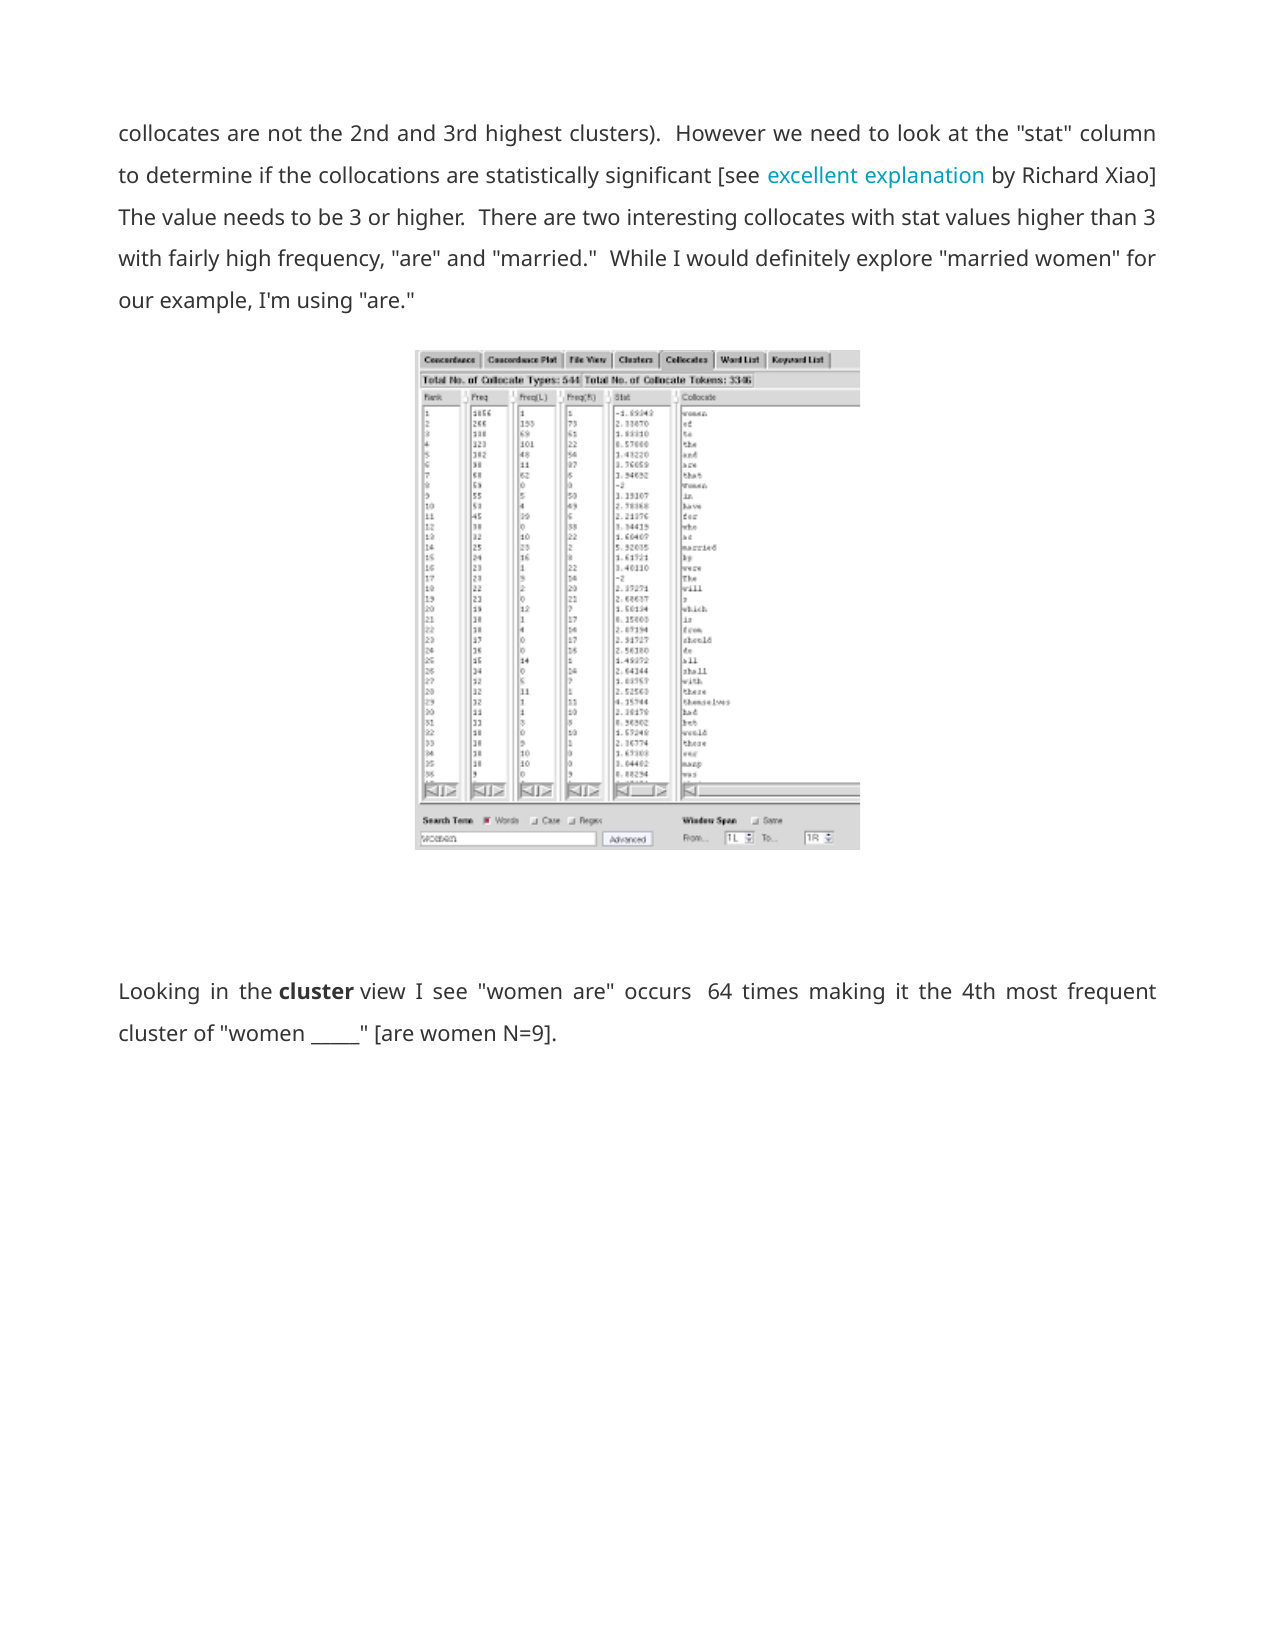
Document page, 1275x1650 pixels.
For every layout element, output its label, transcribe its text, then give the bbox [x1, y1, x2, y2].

text collocates are not the 2nd and 3rd highest clusters). However we need to look at the "stat" column to determine if the collocations are statistically significant [see excellent explanation by Richard Xiao‎] The value needs to be 3 or higher. There are two interesting collocates with stat values higher than 3 with fairly high frequency, "are" and "married." While I would definitely explore "married women" for our example, I'm using "are." [118, 118, 1157, 314]
text Looking in the cluster view I see "women are" occurs 64 times making it the 4th most frequent cluster of "women _____" [are women N=9]. [118, 893, 1157, 1047]
picture [414, 350, 861, 850]
